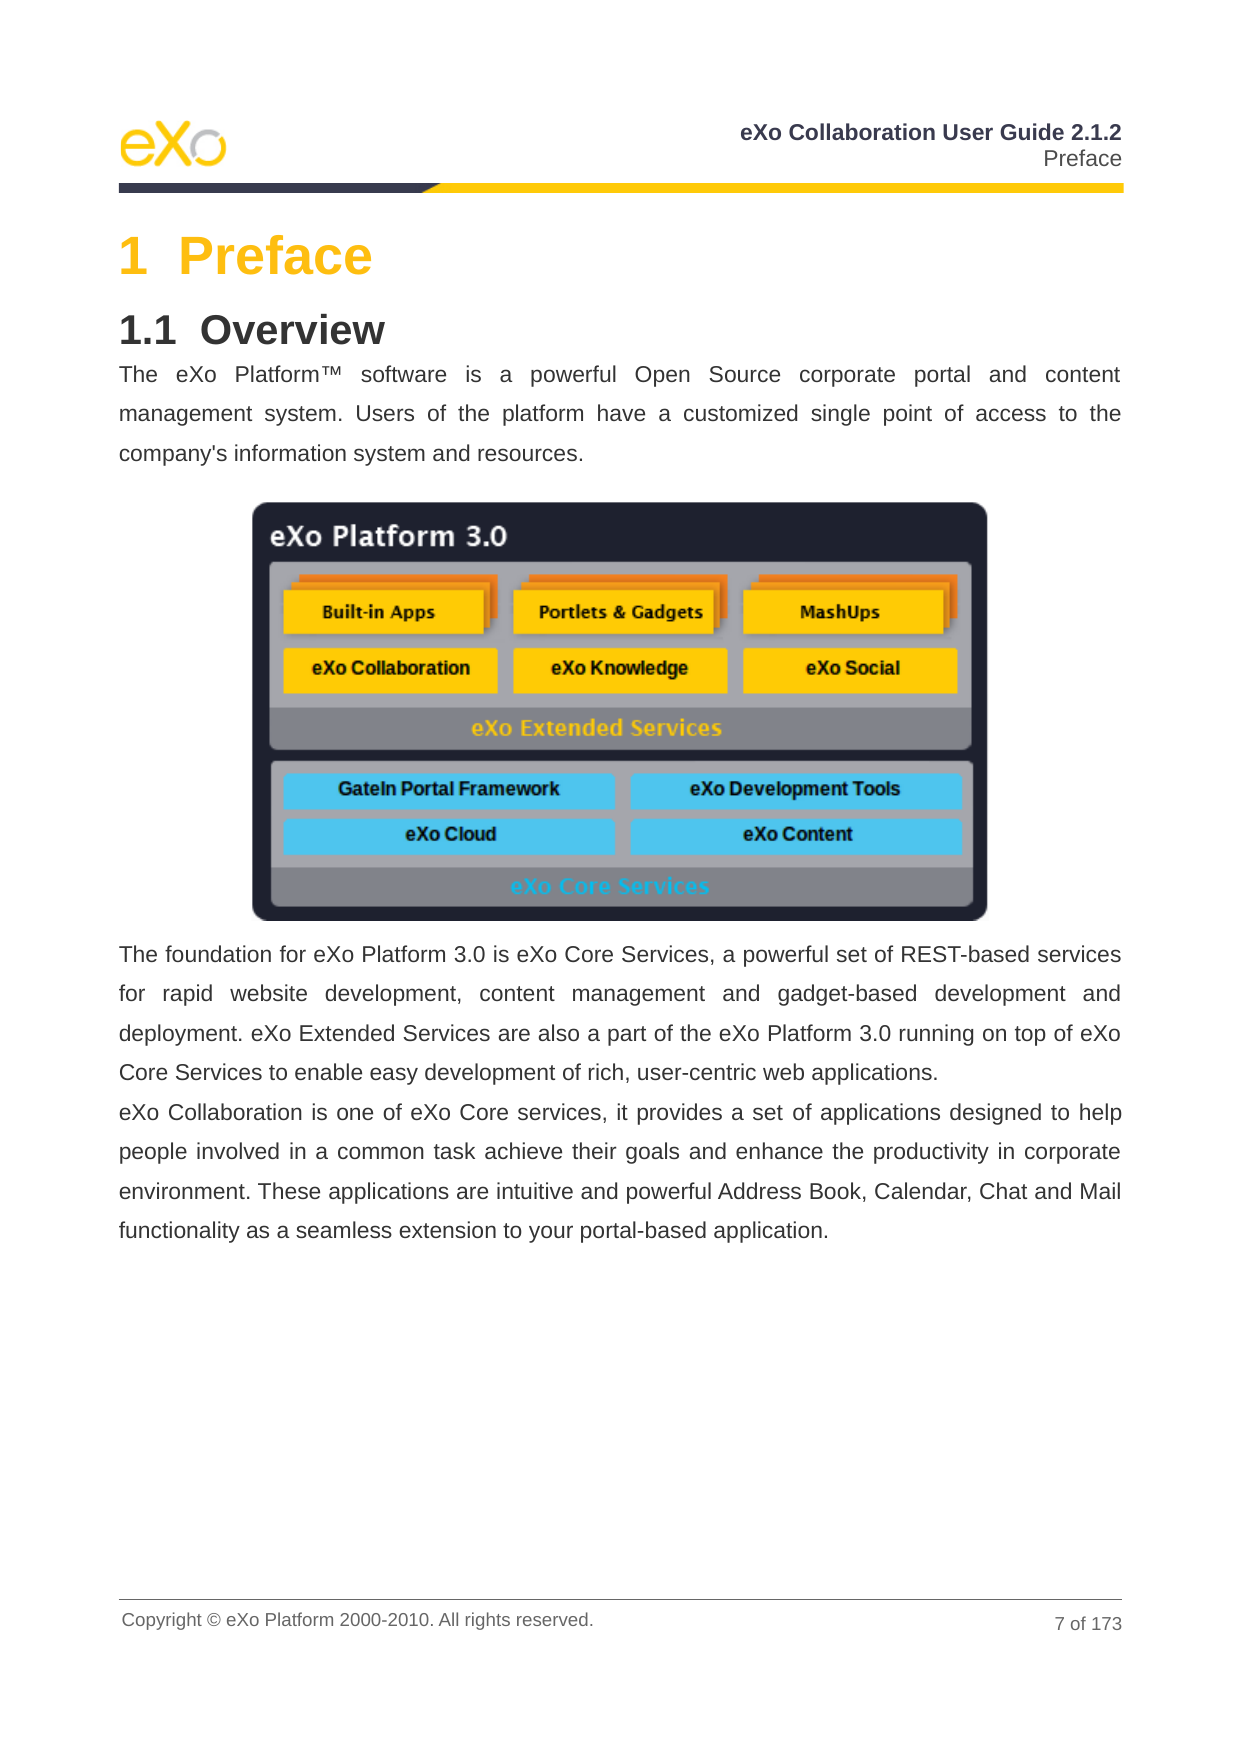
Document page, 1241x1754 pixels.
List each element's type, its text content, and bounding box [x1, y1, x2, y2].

text The foundation for eXo Platform 3.0 is eXo Core Services, a powerful set of REST-based services for rapid website development, content management and gadget-based development and deployment. eXo Extended Services are also a part of the eXo Platform 3.0 running on top of eXo Core Services to enable easy development of rich, user-centric web applications. [118, 479, 1122, 1086]
text The eXo Platform™ software is a powerful Open Source corporate portal and content management system. Users of the platform have a customized single point of access to the company's information system and resources. [118, 361, 1122, 466]
picture [118, 183, 1124, 193]
picture [120, 120, 227, 167]
picture [251, 501, 989, 921]
subtitle Overview [118, 305, 1122, 353]
subtitle Preface [118, 223, 1122, 286]
text eXo Collaboration is one of eXo Core services, it provides a set of applications designed to help people involved in a common task achieve their goals and enhance the productivity in corporate environment. These applications are intuitive and powerful Address Book, Calendar, Chat and Mail functionality as a seamless extension to your portal-based application. [118, 1099, 1122, 1243]
